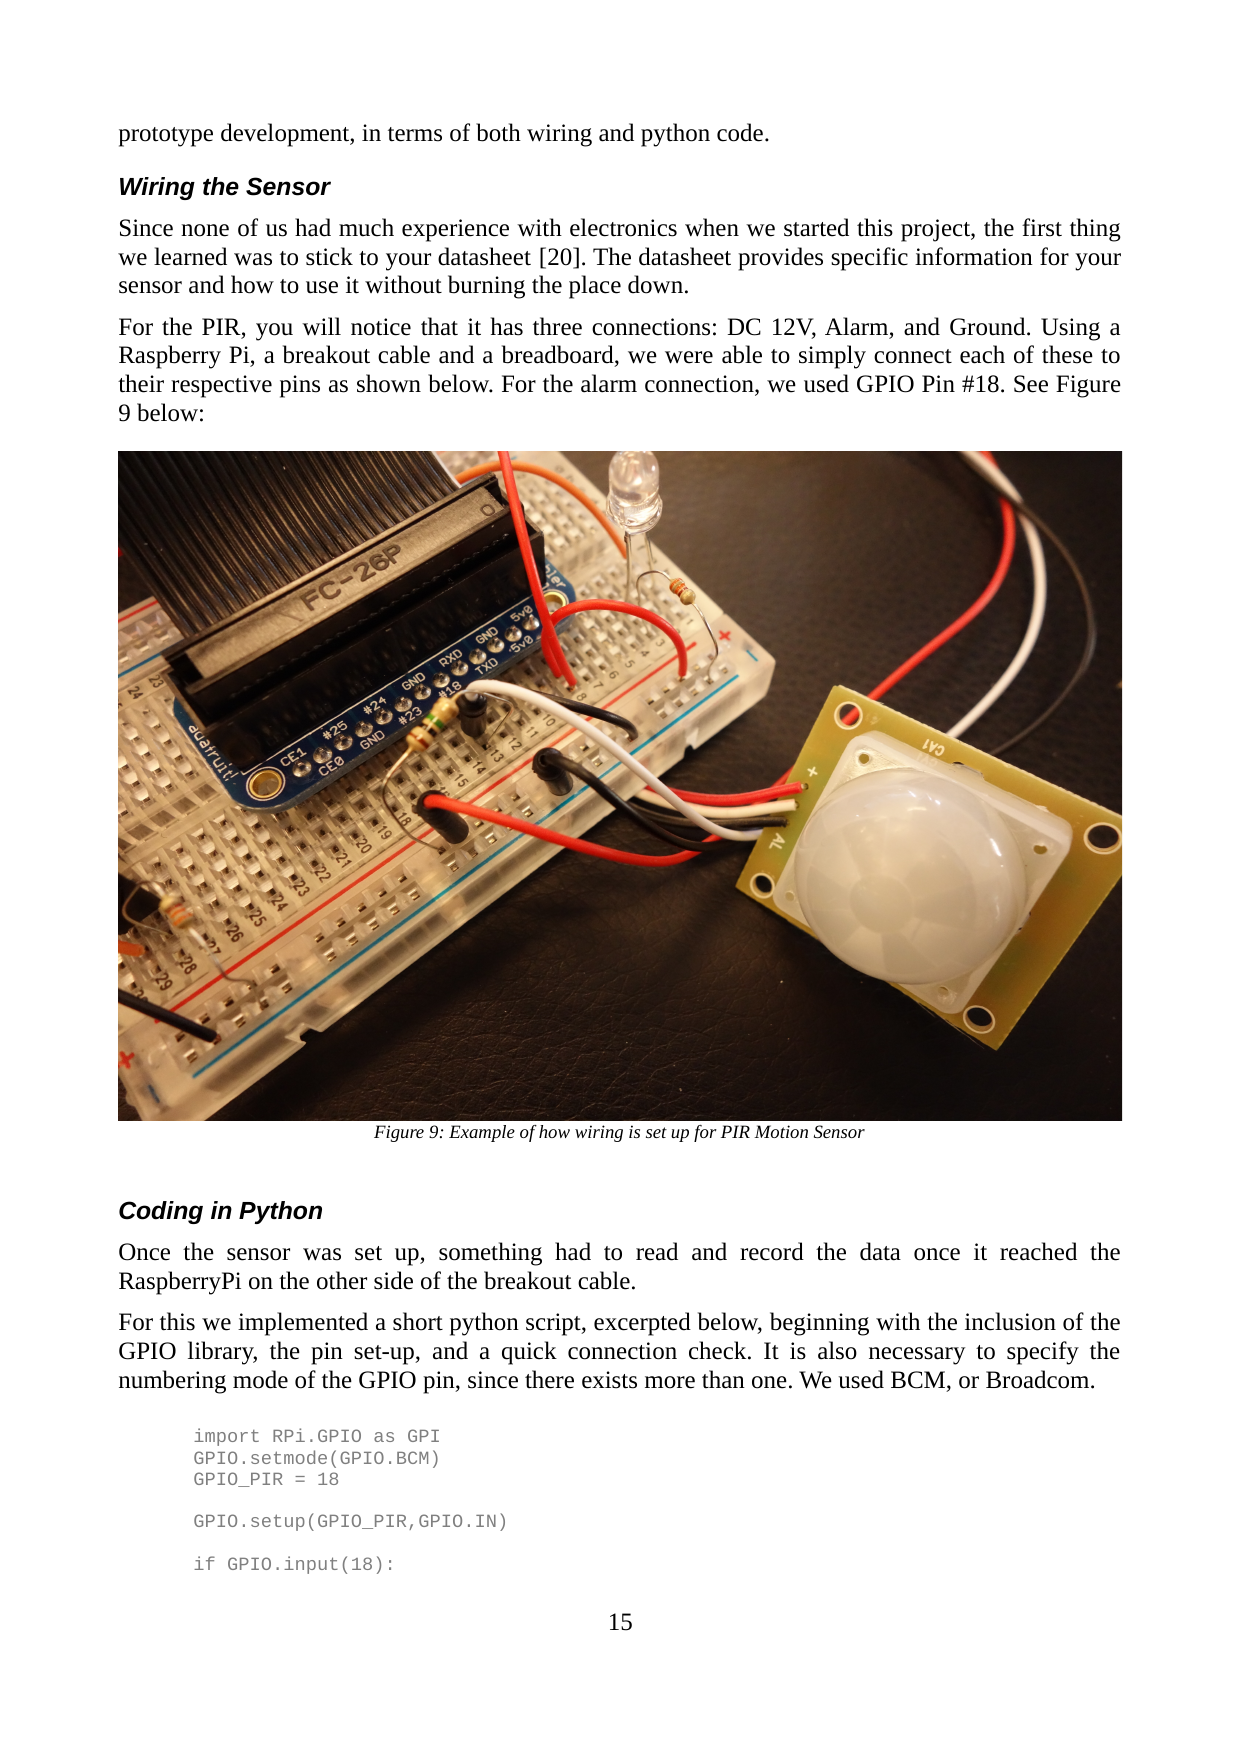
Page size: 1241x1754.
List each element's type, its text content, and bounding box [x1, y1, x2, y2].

picture [118, 451, 1123, 1121]
text Figure 9: Example of how wiring is set up for PIR Motion Sensor [118, 1121, 1122, 1142]
text if GPIO.input(18): [193, 1555, 1122, 1576]
text GPIO.setup(GPIO_PIR,GPIO.IN) [193, 1512, 1122, 1533]
text Once the sensor was set up, something had to read and record the data once it reached the RaspberryPi on the other side of the breakout cable. [118, 1237, 1122, 1295]
text For this we implemented a short python script, excerpted below, beginning with the inclusion of the GPIO library, the pin set-up, and a quick connection check. It is also necessary to specify the numbering mode of the GPIO pin, since there exists more than one. We used BCM, or Broadcom. [118, 1307, 1122, 1393]
text import RPi.GPIO as GPI [193, 1427, 1122, 1448]
text For the PIR, you will notice that it has three connections: DC 12V, Alarm, and Ground. Using a Raspberry Pi, a breakout cable and a breadboard, we were able to simply connect each of these to their respective pins as shown below. For the alarm connection, we used GPIO Pin #18. See Figure 9 below: [118, 312, 1122, 427]
subtitle Wiring the Sensor [118, 172, 1122, 200]
subtitle Coding in Python [118, 1196, 1122, 1225]
text Since none of us had much experience with electronics when we started this project, the first thing we learned was to stick to your datasheet [20]. The datasheet provides specific information for your sensor and how to use it without burning the place down. [118, 213, 1122, 299]
text prototype development, in terms of both wiring and python code. [118, 118, 1122, 147]
text GPIO.setmode(GPIO.BCM) [193, 1448, 1122, 1470]
text GPIO_PIR = 18 [193, 1470, 1122, 1491]
